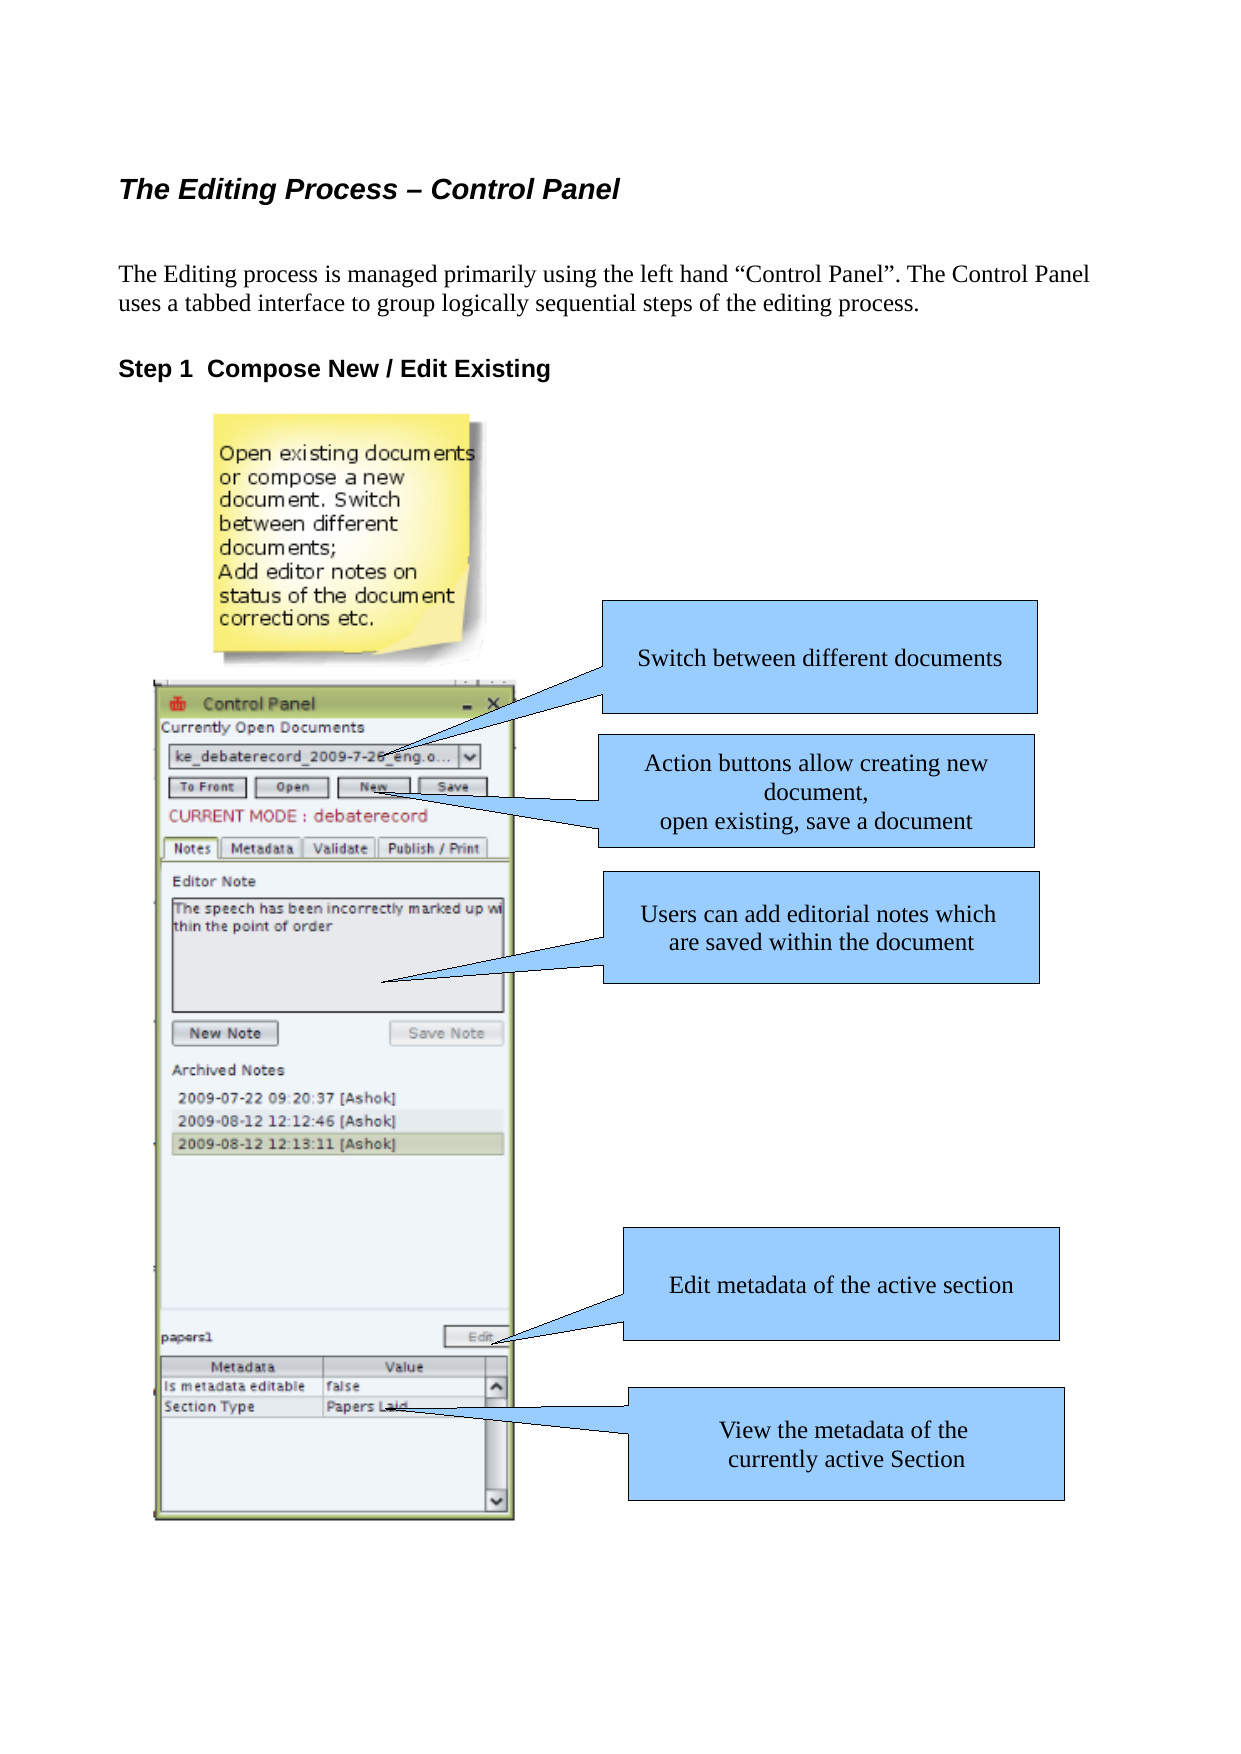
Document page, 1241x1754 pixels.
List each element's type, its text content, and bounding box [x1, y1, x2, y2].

text The Editing process is managed primarily using the left hand “Control Panel”. The Control Panel uses a tabbed interface to group logically sequential steps of the editing process. [118, 259, 1122, 317]
picture [142, 395, 520, 1532]
subtitle The Editing Process – Control Panel [118, 172, 1122, 205]
subtitle Step 1 Compose New / Edit Existing [118, 354, 1122, 383]
